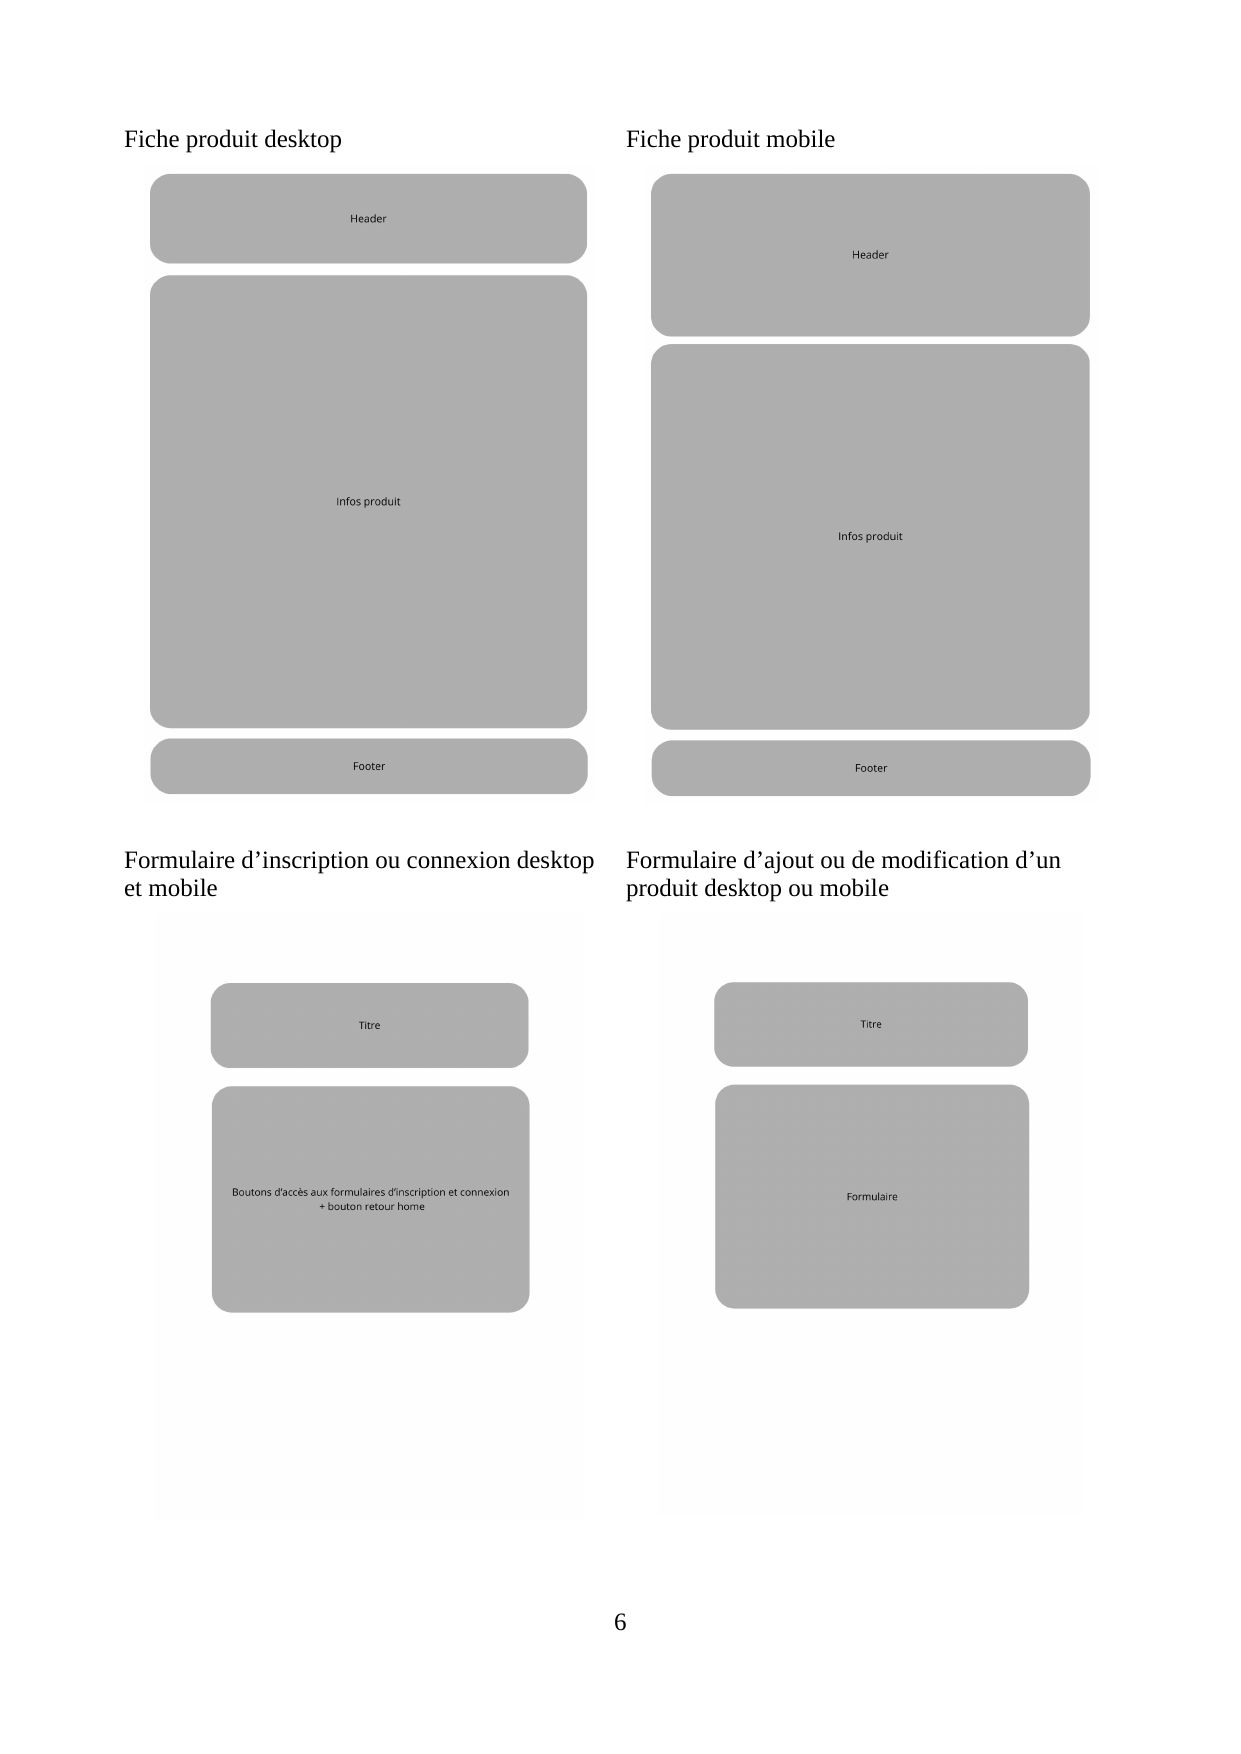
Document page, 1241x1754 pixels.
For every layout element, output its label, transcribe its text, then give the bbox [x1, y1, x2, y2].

table_cell [620, 908, 1122, 1556]
picture [644, 164, 1098, 805]
table_cell [118, 158, 620, 839]
picture [658, 913, 1084, 1516]
table_cell Formulaire d’inscription ou connexion desktop et mobile [118, 839, 620, 908]
table_cell Fiche produit mobile [620, 118, 1122, 158]
picture [154, 913, 584, 1522]
table_cell Fiche produit desktop [118, 118, 620, 158]
table_cell Formulaire d’ajout ou de modification d’un produit desktop ou mobile [620, 839, 1122, 908]
picture [143, 164, 595, 803]
table_cell [118, 908, 620, 1556]
table_cell [620, 158, 1122, 839]
